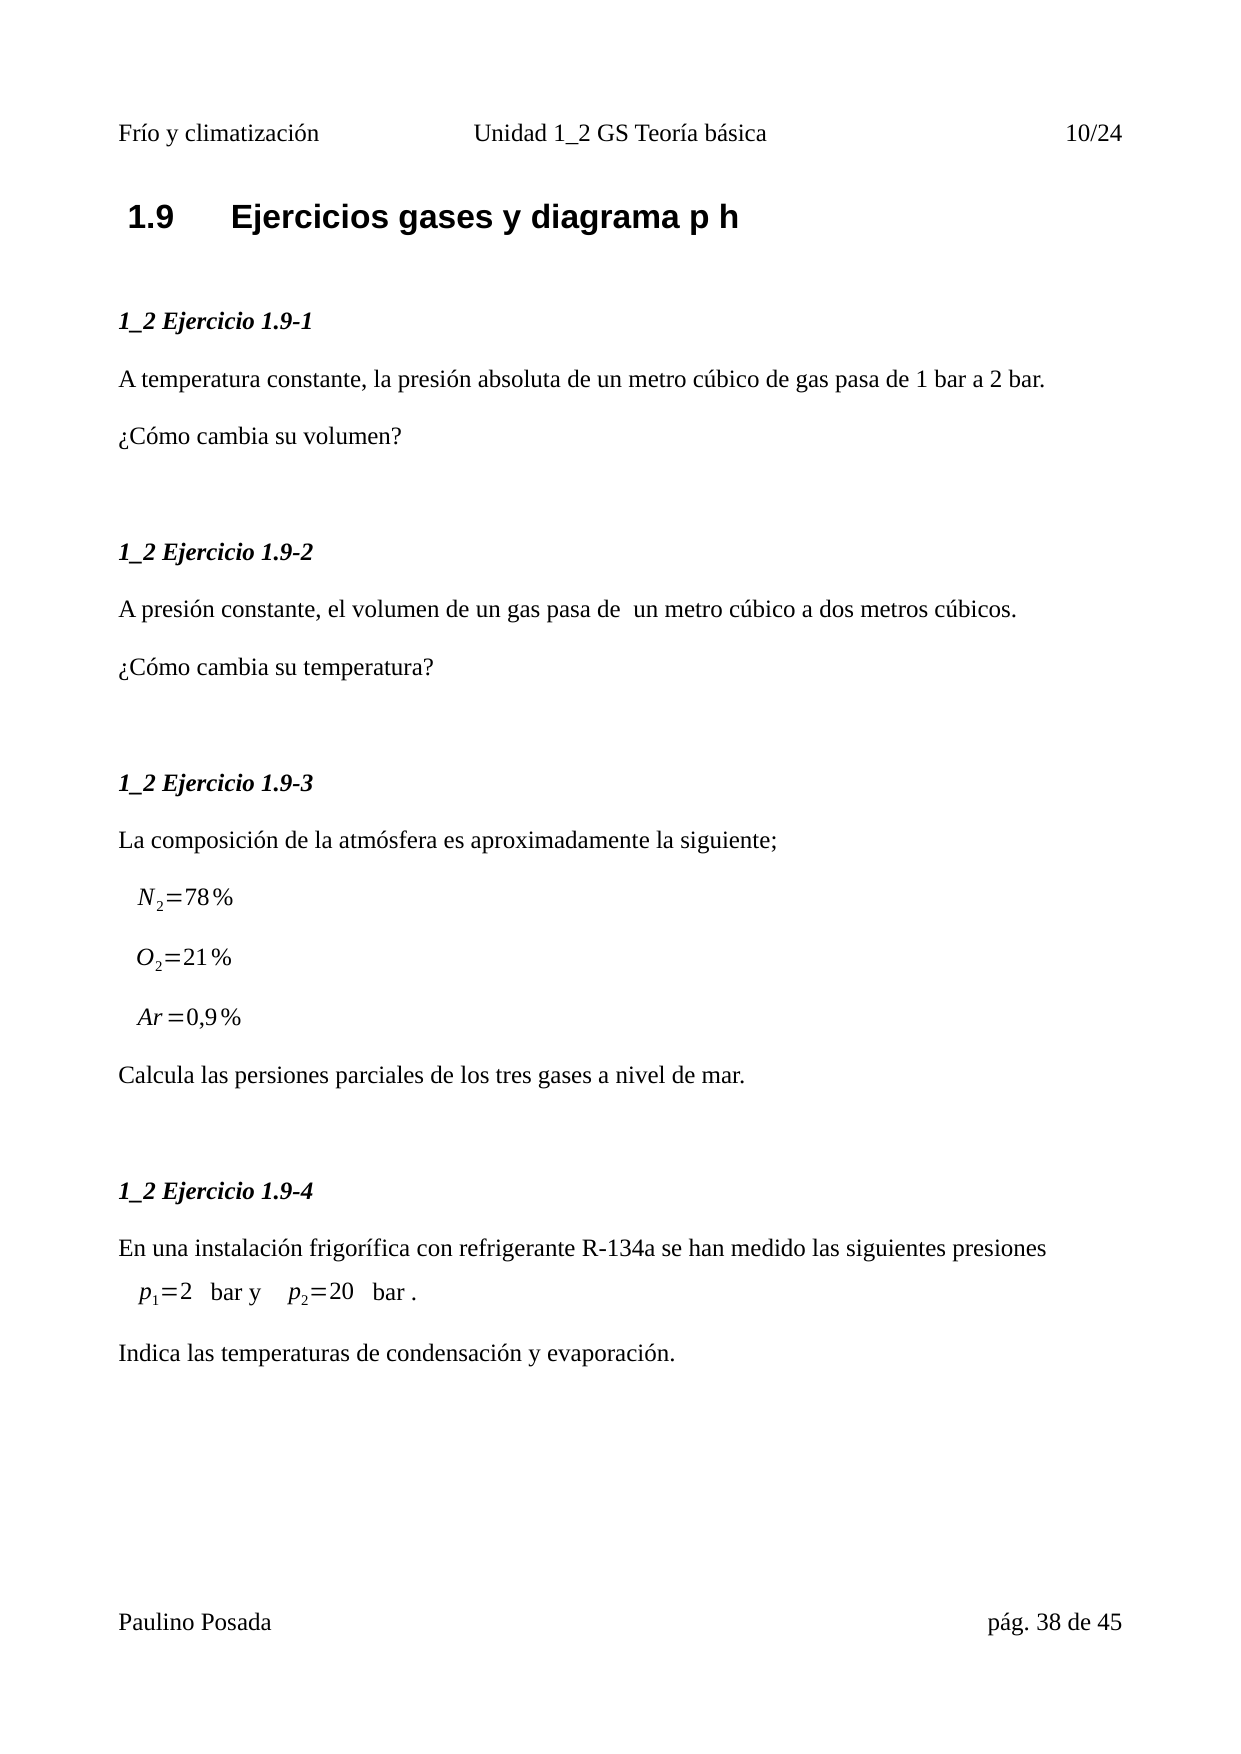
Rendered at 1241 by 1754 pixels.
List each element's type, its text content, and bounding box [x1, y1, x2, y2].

text La composición de la atmósfera es aproximadamente la siguiente; [118, 825, 1122, 854]
text 1_2 Ejercicio 1.9-2 [118, 537, 1122, 566]
text Indica las temperaturas de condensación y evaporación. [118, 1338, 1122, 1367]
text ¿Cómo cambia su temperatura? [118, 652, 1122, 681]
text ¿Cómo cambia su volumen? [118, 421, 1122, 450]
text 1_2 Ejercicio 1.9-3 [118, 768, 1122, 796]
subtitle Ejercicios gases y diagrama p h [118, 197, 1122, 236]
text 1_2 Ejercicio 1.9-1 [118, 306, 1122, 335]
text 1_2 Ejercicio 1.9-4 [118, 1176, 1122, 1204]
text A presión constante, el volumen de un gas pasa de un metro cúbico a dos metros cúbicos. [118, 594, 1122, 623]
text Calcula las persiones parciales de los tres gases a nivel de mar. [118, 1060, 1122, 1089]
text En una instalación frigorífica con refrigerante R-134a se han medido las siguientes presiones bar y bar . [118, 1233, 1122, 1309]
text A temperatura constante, la presión absoluta de un metro cúbico de gas pasa de 1 bar a 2 bar. [118, 364, 1122, 392]
